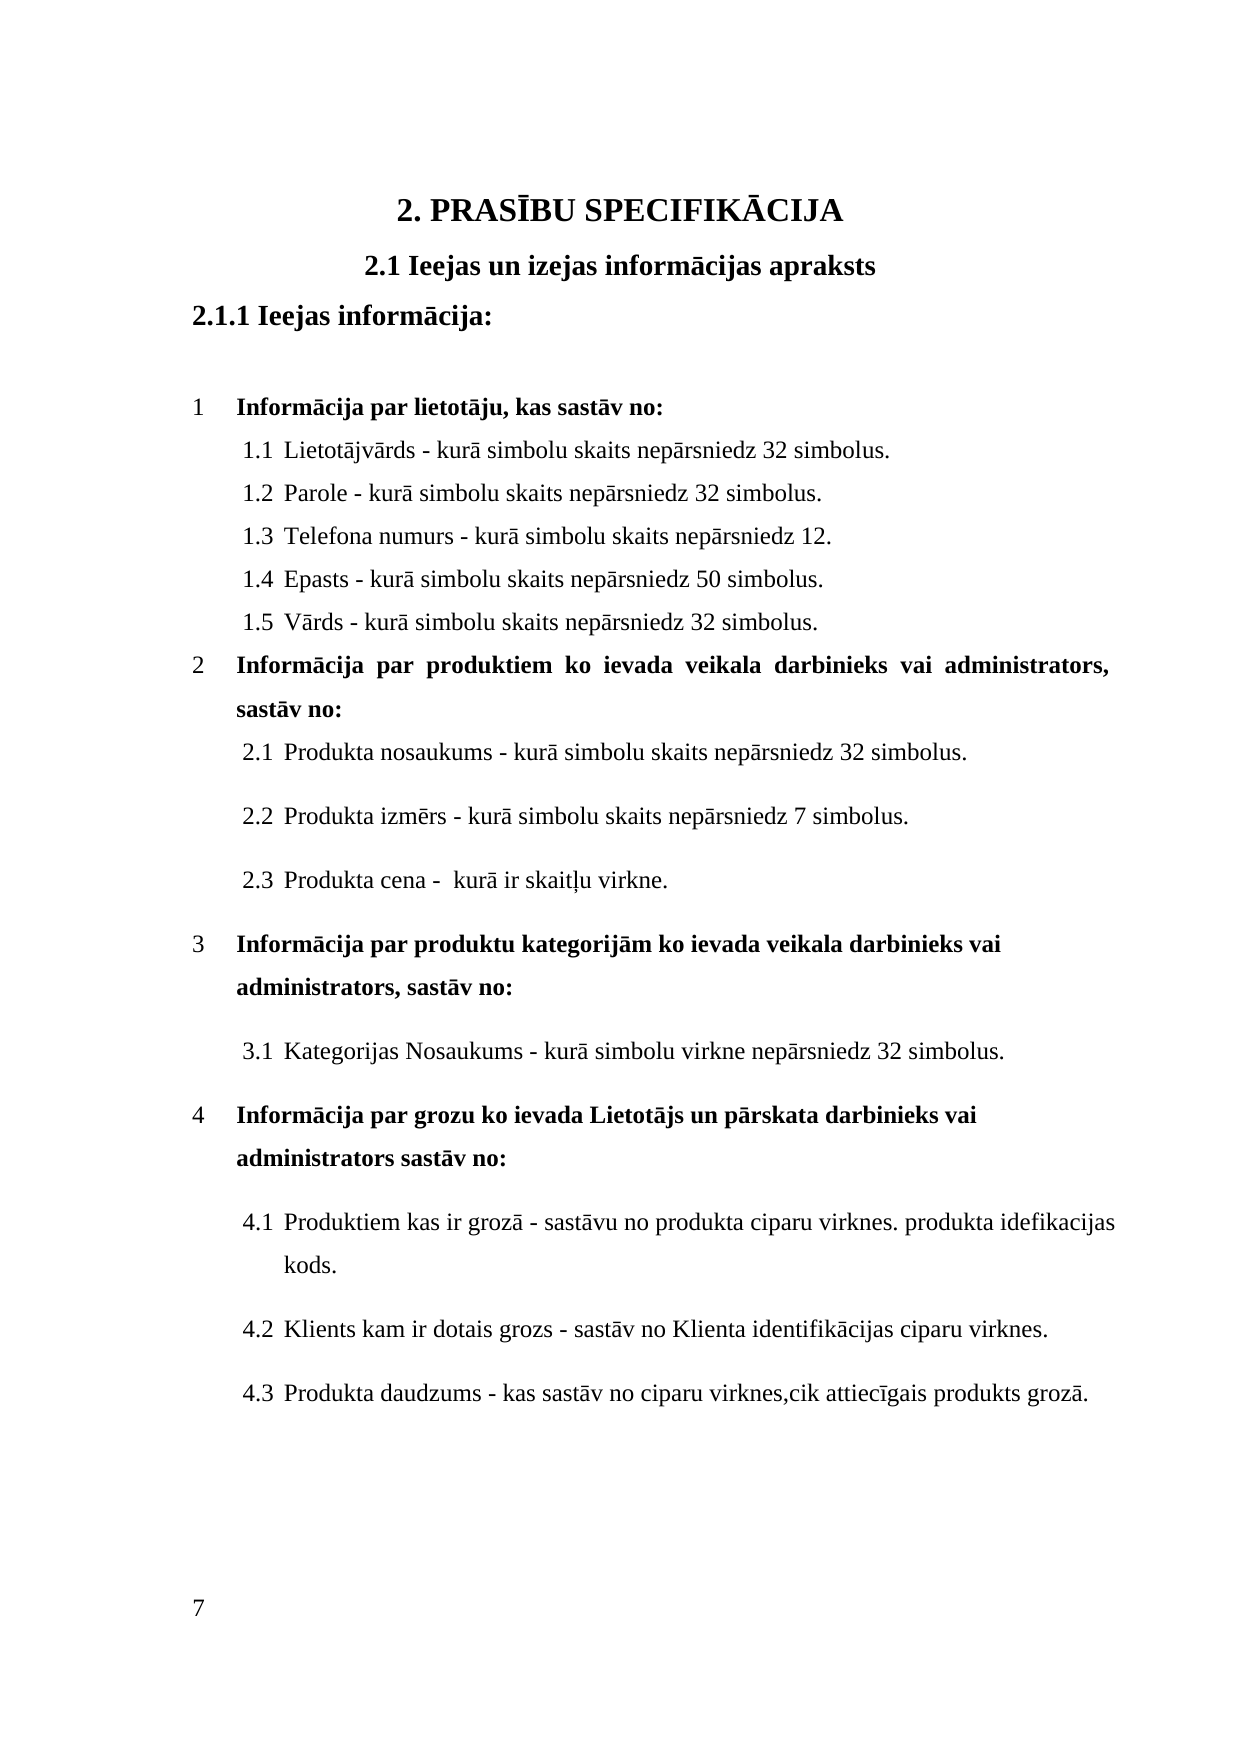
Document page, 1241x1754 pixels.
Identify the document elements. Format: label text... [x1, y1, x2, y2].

list Informācija par produktiem ko ievada veikala darbinieks vai administrators, sastāv no: [118, 651, 1122, 722]
list Informācija par grozu ko ievada Lietotājs un pārskata darbinieks vai administrators sastāv no: [118, 1100, 1122, 1172]
list Produkta cena - kurā ir skaitļu virkne. [230, 865, 1122, 893]
list Vārds - kurā simbolu skaits nepārsniedz 32 simbolus. [230, 607, 1122, 636]
list Informācija par lietotāju, kas sastāv no: [118, 392, 1122, 421]
list Telefona numurs - kurā simbolu skaits nepārsniedz 12. [230, 521, 1122, 550]
list Klients kam ir dotais grozs - sastāv no Klienta identifikācijas ciparu virknes. [242, 1314, 1122, 1343]
text 2.1 Ieejas un izejas informācijas apraksts [118, 248, 1122, 282]
list Informācija par produktu kategorijām ko ievada veikala darbinieks vai administrators, sastāv no: [118, 929, 1122, 1001]
list Kategorijas Nosaukums - kurā simbolu virkne nepārsniedz 32 simbolus. [230, 1036, 1122, 1064]
list Produkta nosaukums - kurā simbolu skaits nepārsniedz 32 simbolus. [230, 737, 1122, 766]
list Produkta daudzums - kas sastāv no ciparu virknes,cik attiecīgais produkts grozā. [242, 1378, 1122, 1407]
text 2.1.1 Ieejas informācija: [118, 298, 1122, 332]
list Produkta izmērs - kurā simbolu skaits nepārsniedz 7 simbolus. [230, 801, 1122, 829]
list Parole - kurā simbolu skaits nepārsniedz 32 simbolus. [230, 478, 1122, 507]
list Lietotājvārds - kurā simbolu skaits nepārsniedz 32 simbolus. [230, 435, 1122, 464]
list Epasts - kurā simbolu skaits nepārsniedz 50 simbolus. [230, 564, 1122, 593]
list Produktiem kas ir grozā - sastāvu no produkta ciparu virknes. produkta idefikacijas kods. [242, 1207, 1122, 1279]
text 2. PRASĪBU SPECIFIKĀCIJA [118, 191, 1122, 229]
